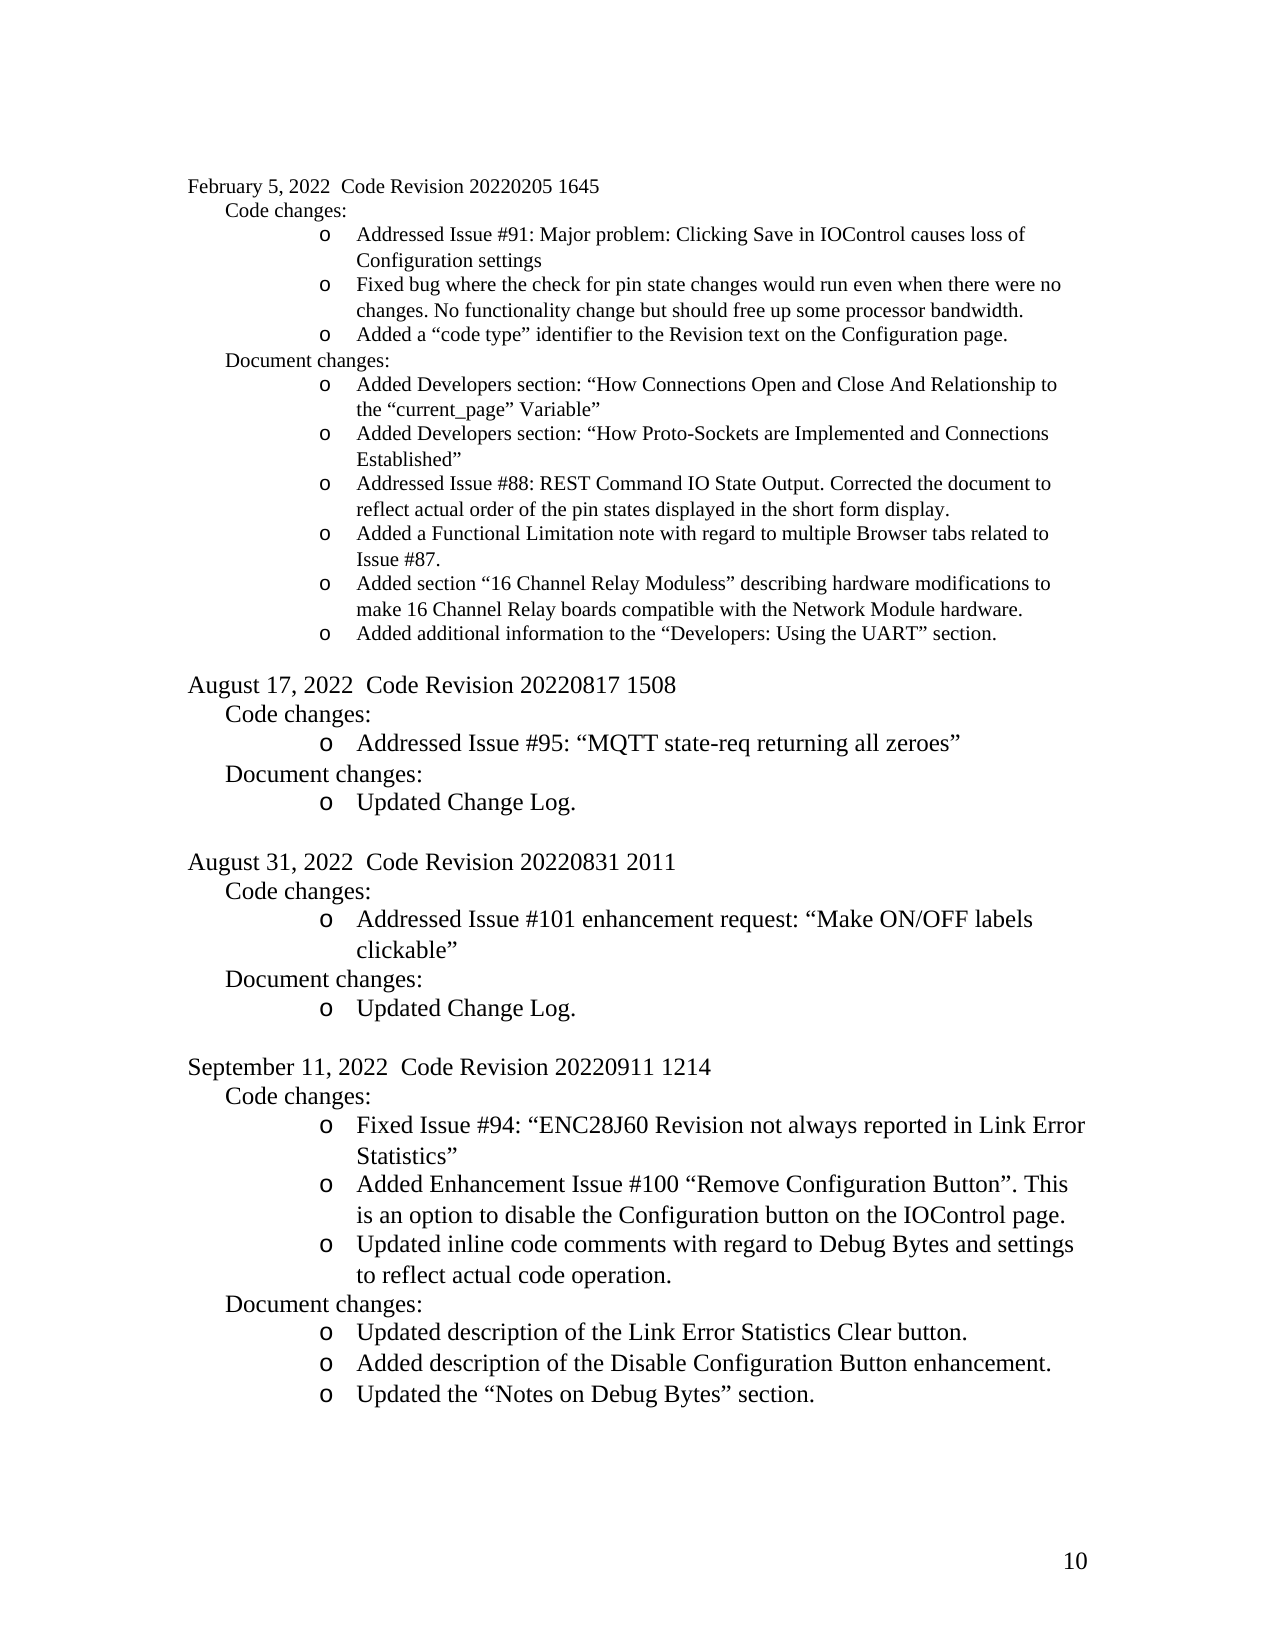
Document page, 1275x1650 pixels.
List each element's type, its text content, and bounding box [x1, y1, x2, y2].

text Code changes: [225, 1081, 1087, 1110]
list Added Developers section: “How Proto-Sockets are Implemented and Connections Established” [319, 421, 1087, 471]
list Added a “code type” identifier to the Revision text on the Configuration page. [319, 322, 1087, 347]
list Added Enhancement Issue #100 “Remove Configuration Button”. This is an option to disable the Configuration button on the IOControl page. [319, 1169, 1087, 1229]
text Document changes: [225, 759, 1087, 787]
list Added additional information to the “Developers: Using the UART” section. [319, 621, 1087, 646]
text August 17, 2022 Code Revision 20220817 1508 [187, 670, 1087, 699]
list Fixed Issue #94: “ENC28J60 Revision not always reported in Link Error Statistics” [319, 1110, 1087, 1169]
text Document changes: [225, 964, 1087, 993]
list Updated Change Log. [319, 993, 1087, 1024]
text Document changes: [225, 347, 1087, 372]
list Fixed bug where the check for pin state changes would run even when there were no changes. No functionality change but should free up some processor bandwidth. [319, 272, 1087, 322]
list Added a Functional Limitation note with regard to multiple Browser tabs related to Issue #87. [319, 521, 1087, 571]
list Addressed Issue #101 enhancement request: “Make ON/OFF labels clickable” [319, 904, 1087, 964]
list Addressed Issue #91: Major problem: Clicking Save in IOControl causes loss of Configuration settings [319, 222, 1087, 272]
text Document changes: [225, 1289, 1087, 1317]
list Added Developers section: “How Connections Open and Close And Relationship to the “current_page” Variable” [319, 372, 1087, 421]
list Addressed Issue #95: “MQTT state-req returning all zeroes” [319, 728, 1087, 759]
text September 11, 2022 Code Revision 20220911 1214 [187, 1052, 1087, 1081]
text Code changes: [225, 198, 1087, 222]
text Code changes: [225, 699, 1087, 728]
list Updated the “Notes on Debug Bytes” section. [319, 1379, 1087, 1410]
list Added section “16 Channel Relay Moduless” describing hardware modifications to make 16 Channel Relay boards compatible with the Network Module hardware. [319, 571, 1087, 621]
list Updated Change Log. [319, 787, 1087, 818]
list Addressed Issue #88: REST Command IO State Output. Corrected the document to reflect actual order of the pin states displayed in the short form display. [319, 471, 1087, 521]
text Code changes: [225, 876, 1087, 904]
list Updated inline code comments with regard to Debug Bytes and settings to reflect actual code operation. [319, 1229, 1087, 1289]
text February 5, 2022 Code Revision 20220205 1645 [187, 174, 1087, 198]
list Updated description of the Link Error Statistics Clear button. [319, 1317, 1087, 1348]
list Added description of the Disable Configuration Button enhancement. [319, 1348, 1087, 1379]
text August 31, 2022 Code Revision 20220831 2011 [187, 847, 1087, 876]
